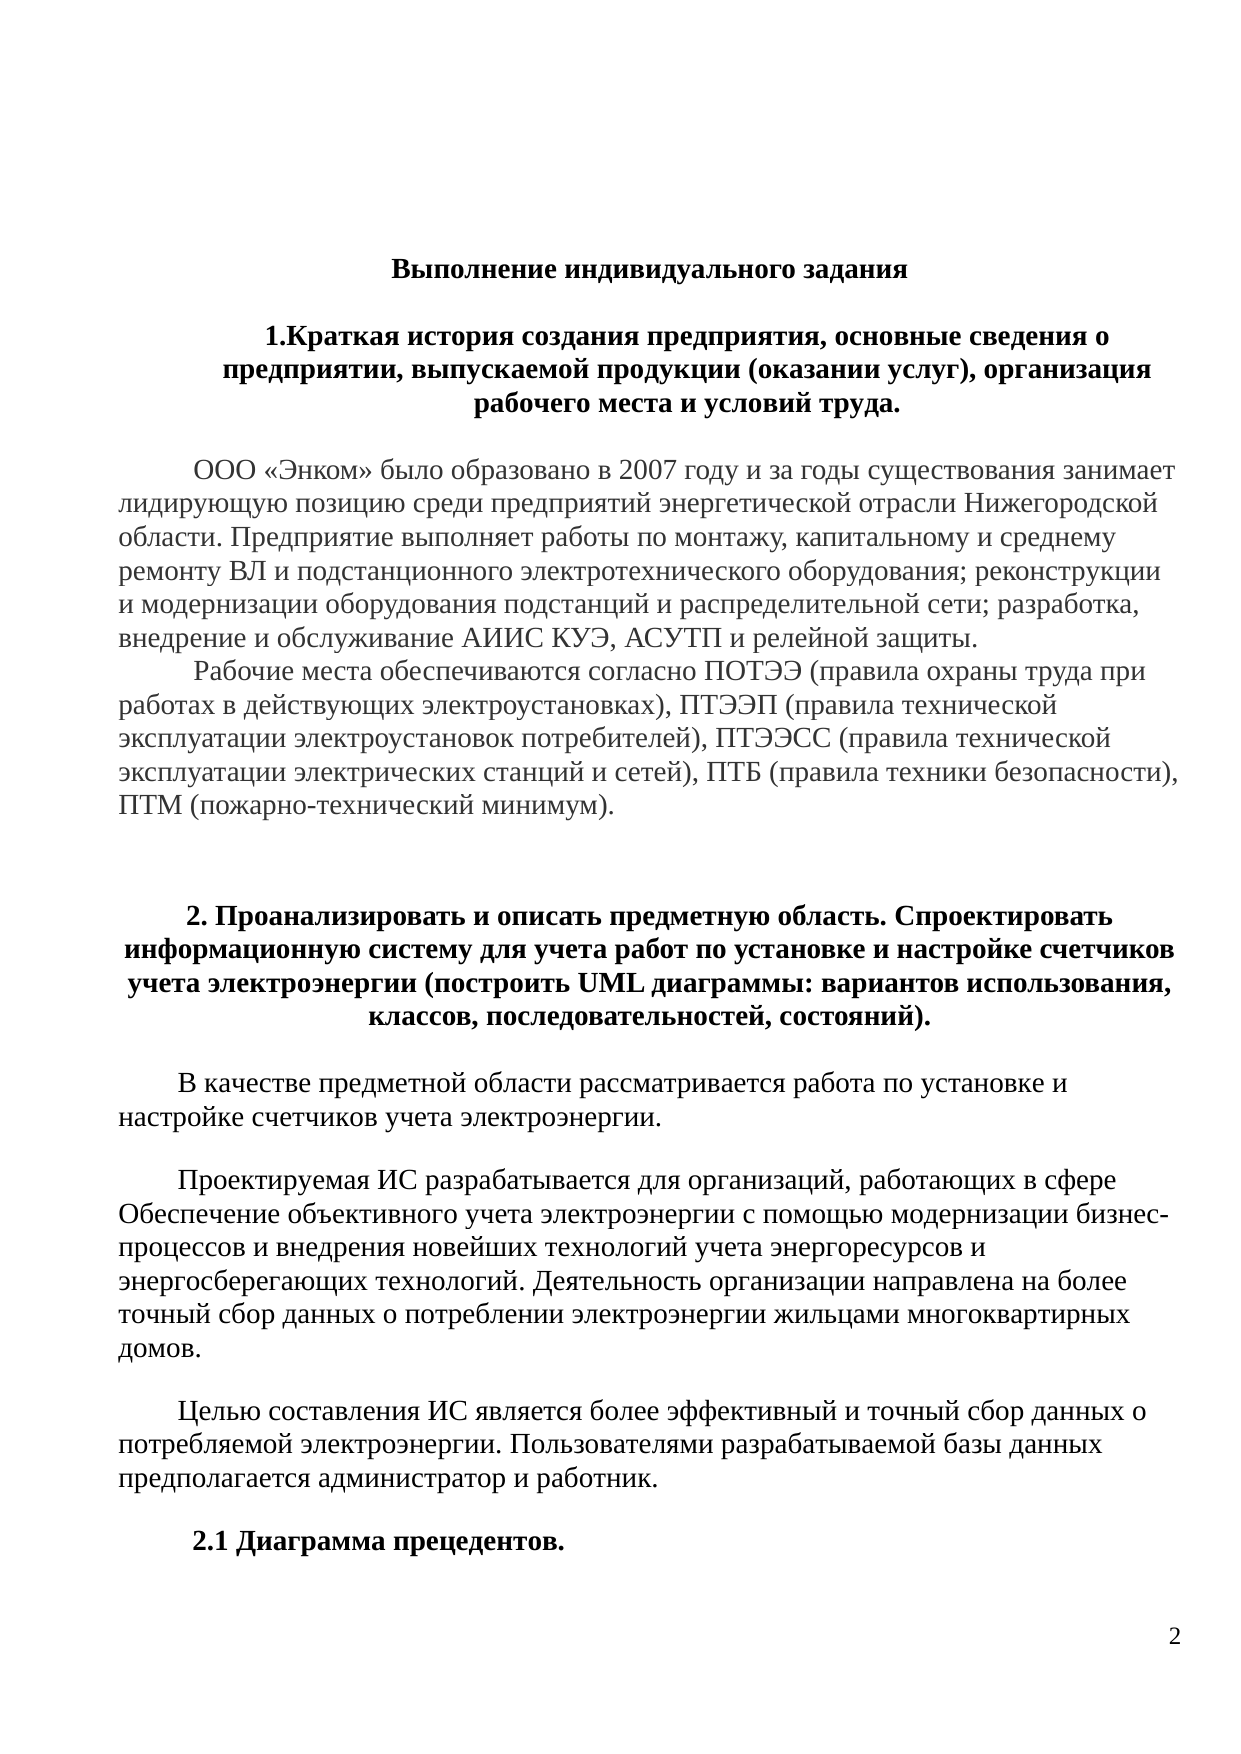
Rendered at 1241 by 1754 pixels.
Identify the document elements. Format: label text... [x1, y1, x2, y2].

text Проектируемая ИС разрабатывается для организаций, работающих в сфере Обеспечение объективного учета электроэнергии с помощью модернизации бизнес-процессов и внедрения новейших технологий учета энергоресурсов и энергосберегающих технологий. Деятельность организации направлена на более точный сбор данных о потреблении электроэнергии жильцами многоквартирных домов. [118, 1162, 1181, 1363]
text 2.1 Диаграмма прецедентов. [118, 1523, 1181, 1557]
text В качестве предметной области рассматривается работа по установке и настройке счетчиков учета электроэнергии. [118, 1065, 1181, 1132]
text 2. Проанализировать и описать предметную область. Спроектировать информационную систему для учета работ по установке и настройке счетчиков учета электроэнергии (построить UML диаграммы: вариантов использования, классов, последовательностей, состояний). [118, 898, 1181, 1032]
text Рабочие места обеспечиваются согласно ПОТЭЭ (правила охраны труда при работах в действующих электроустановках), ПТЭЭП (правила технической эксплуатации электроустановок потребителей), ПТЭЭСС (правила технической эксплуатации электрических станций и сетей), ПТБ (правила техники безопасности), ПТМ (пожарно-технический минимум). [118, 653, 1181, 821]
text 1.Краткая история создания предприятия, основные сведения о предприятии, выпускаемой продукции (оказании услуг), организация рабочего места и условий труда. [193, 318, 1181, 418]
text Целью составления ИС является более эффективный и точный сбор данных о потребляемой электроэнергии. Пользователями разрабатываемой базы данных предполагается администратор и работник. [118, 1393, 1181, 1494]
text Выполнение индивидуального задания [118, 251, 1181, 284]
text ООО «Энком» было образовано в 2007 году и за годы существования занимает лидирующую позицию среди предприятий энергетической отрасли Нижегородской области. Предприятие выполняет работы по монтажу, капитальному и среднему ремонту ВЛ и подстанционного электротехнического оборудования; реконструкции и модернизации оборудования подстанций и распределительной сети; разработка, внедрение и обслуживание АИИС КУЭ, АСУТП и релейной защиты. [118, 452, 1181, 653]
